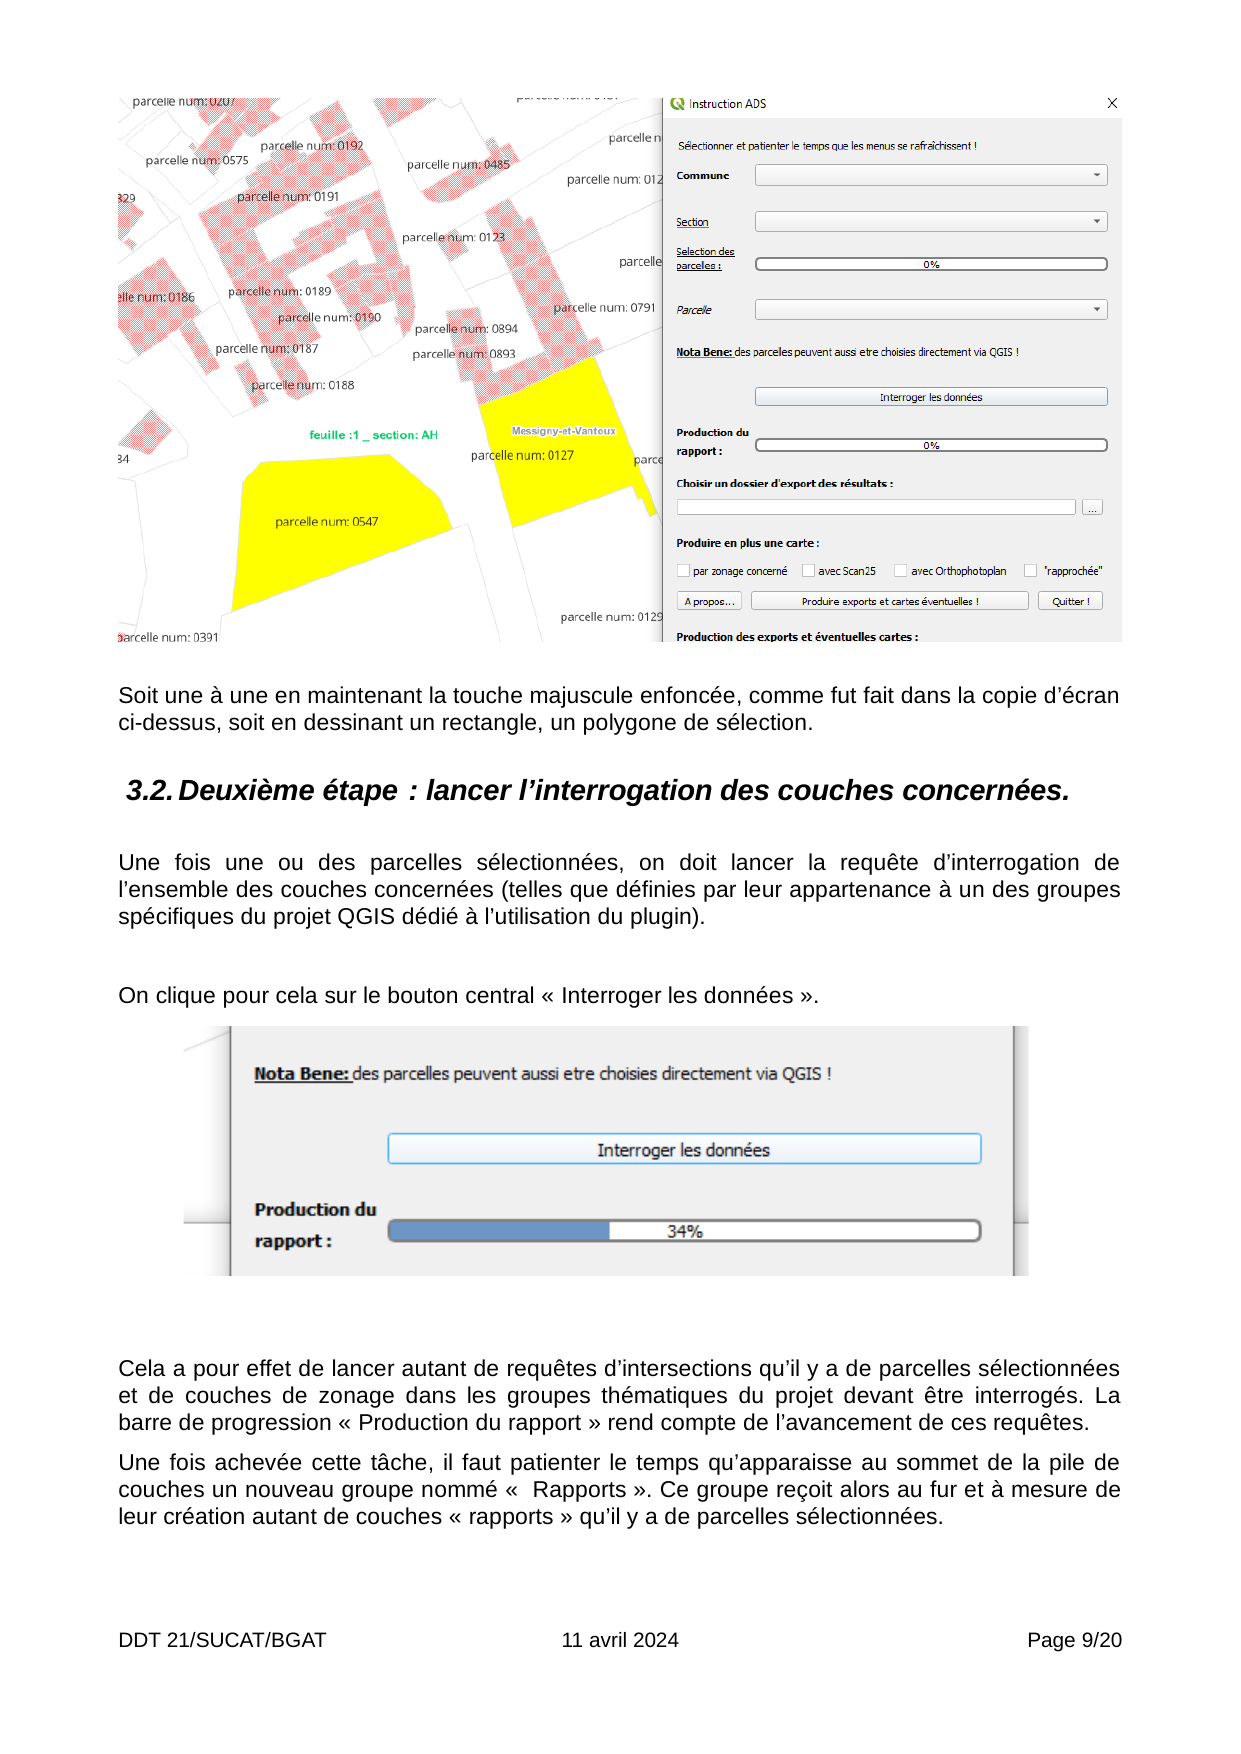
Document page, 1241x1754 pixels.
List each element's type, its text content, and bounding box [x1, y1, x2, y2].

subtitle Deuxième étape : lancer l’interrogation des couches concernées. [118, 773, 1122, 806]
text Soit une à une en maintenant la touche majuscule enfoncée, comme fut fait dans la copie d’écran ci-dessus, soit en dessinant un rectangle, un polygone de sélection. [118, 681, 1122, 735]
text On clique pour cela sur le bouton central « Interroger les données ». [118, 981, 1122, 1008]
picture [183, 1026, 1029, 1276]
text Une fois une ou des parcelles sélectionnées, on doit lancer la requête d’interrogation de l’ensemble des couches concernées (telles que définies par leur appartenance à un des groupes spécifiques du projet QGIS dédié à l’utilisation du plugin). [118, 848, 1122, 929]
text Une fois achevée cette tâche, il faut patienter le temps qu’apparaisse au sommet de la pile de couches un nouveau groupe nommé « Rapports ». Ce groupe reçoit alors au fur et à mesure de leur création autant de couches « rapports » qu’il y a de parcelles sélectionnées. [118, 1448, 1122, 1529]
text Cela a pour effet de lancer autant de requêtes d’intersections qu’il y a de parcelles sélectionnées et de couches de zonage dans les groupes thématiques du projet devant être interrogés. La barre de progression « Production du rapport » rend compte de l’avancement de ces requêtes. [118, 1354, 1122, 1436]
picture [118, 98, 1123, 642]
